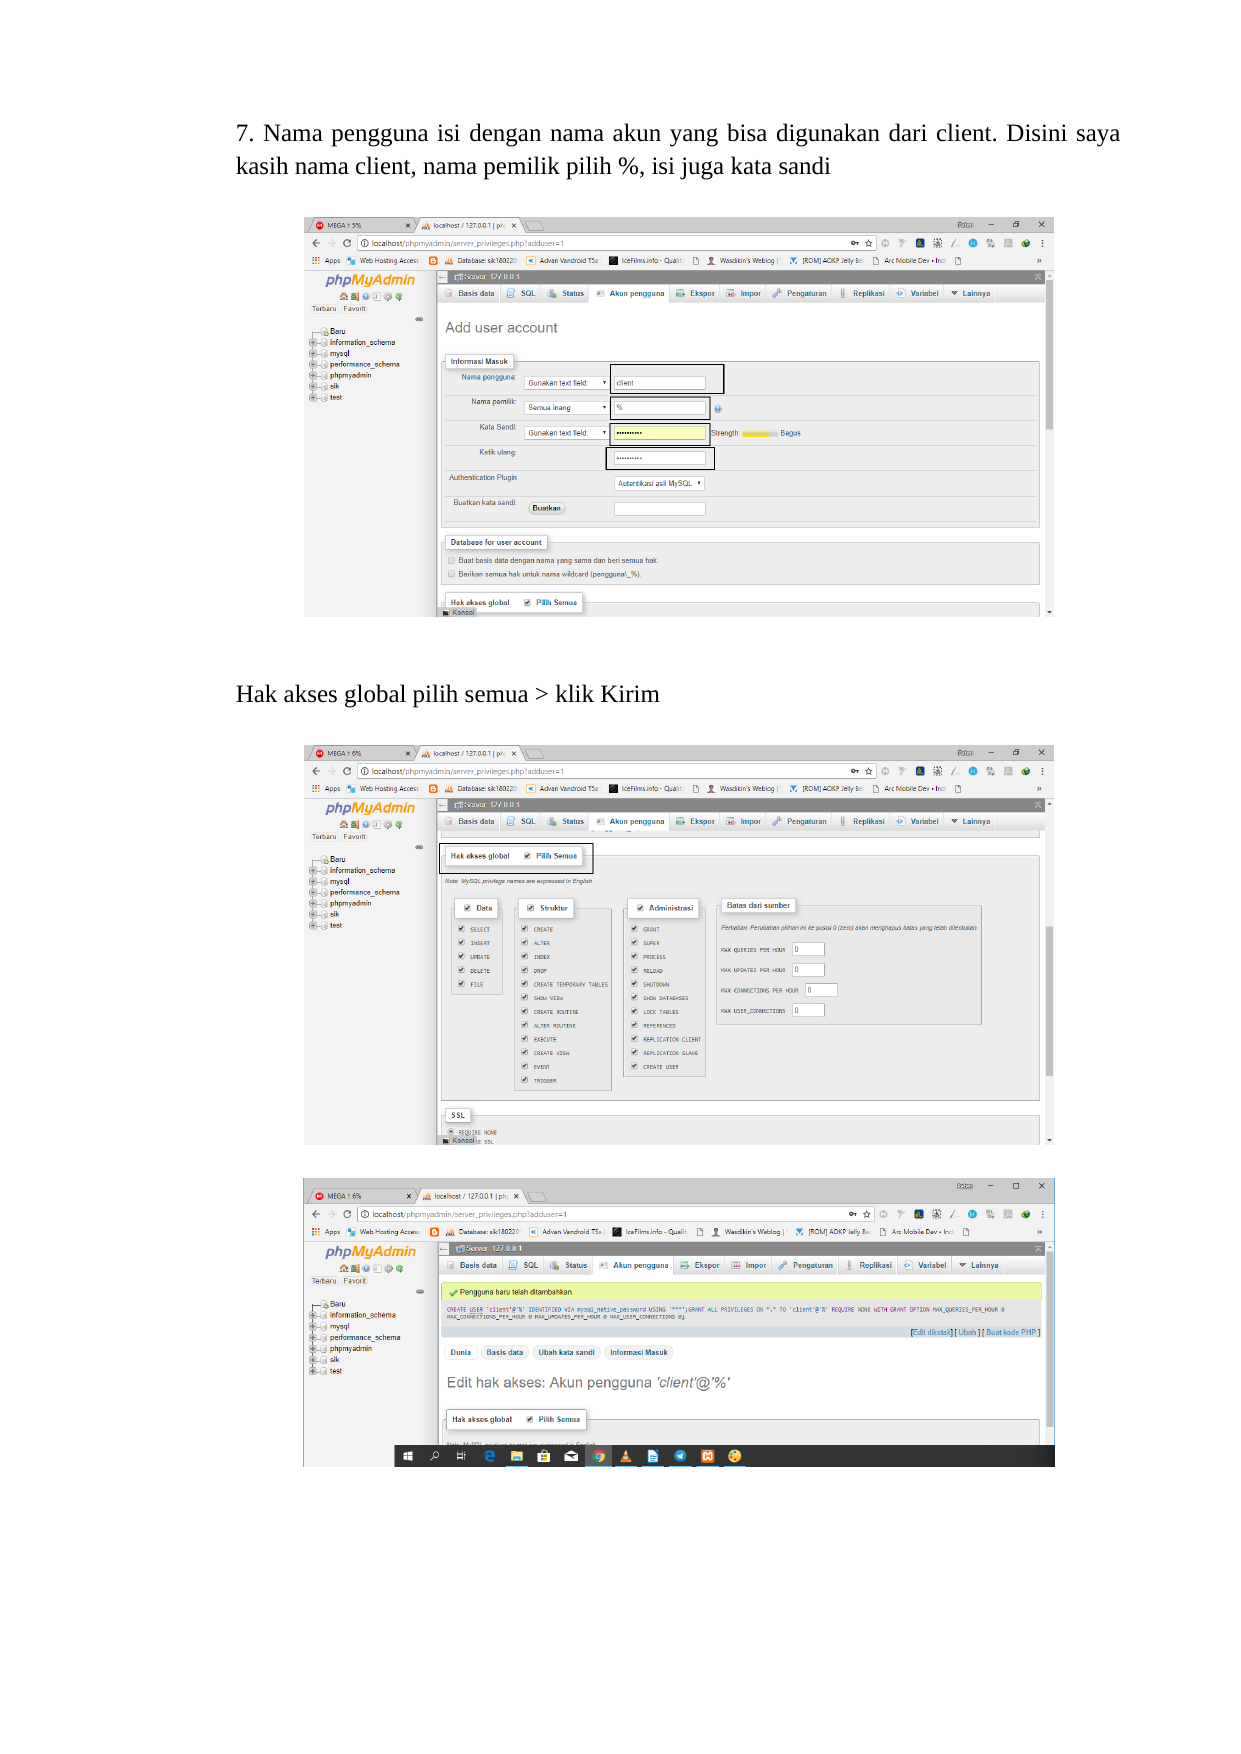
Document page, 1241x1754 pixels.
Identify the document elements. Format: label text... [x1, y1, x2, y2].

picture [304, 217, 1054, 617]
text Hak akses global pilih semua > klik Kirim [236, 679, 1122, 708]
picture [304, 745, 1054, 1145]
text 7. Nama pengguna isi dengan nama akun yang bisa digunakan dari client. Disini saya kasih nama client, nama pemilik pilih %, isi juga kata sandi [236, 118, 1122, 180]
picture [303, 1178, 1055, 1467]
